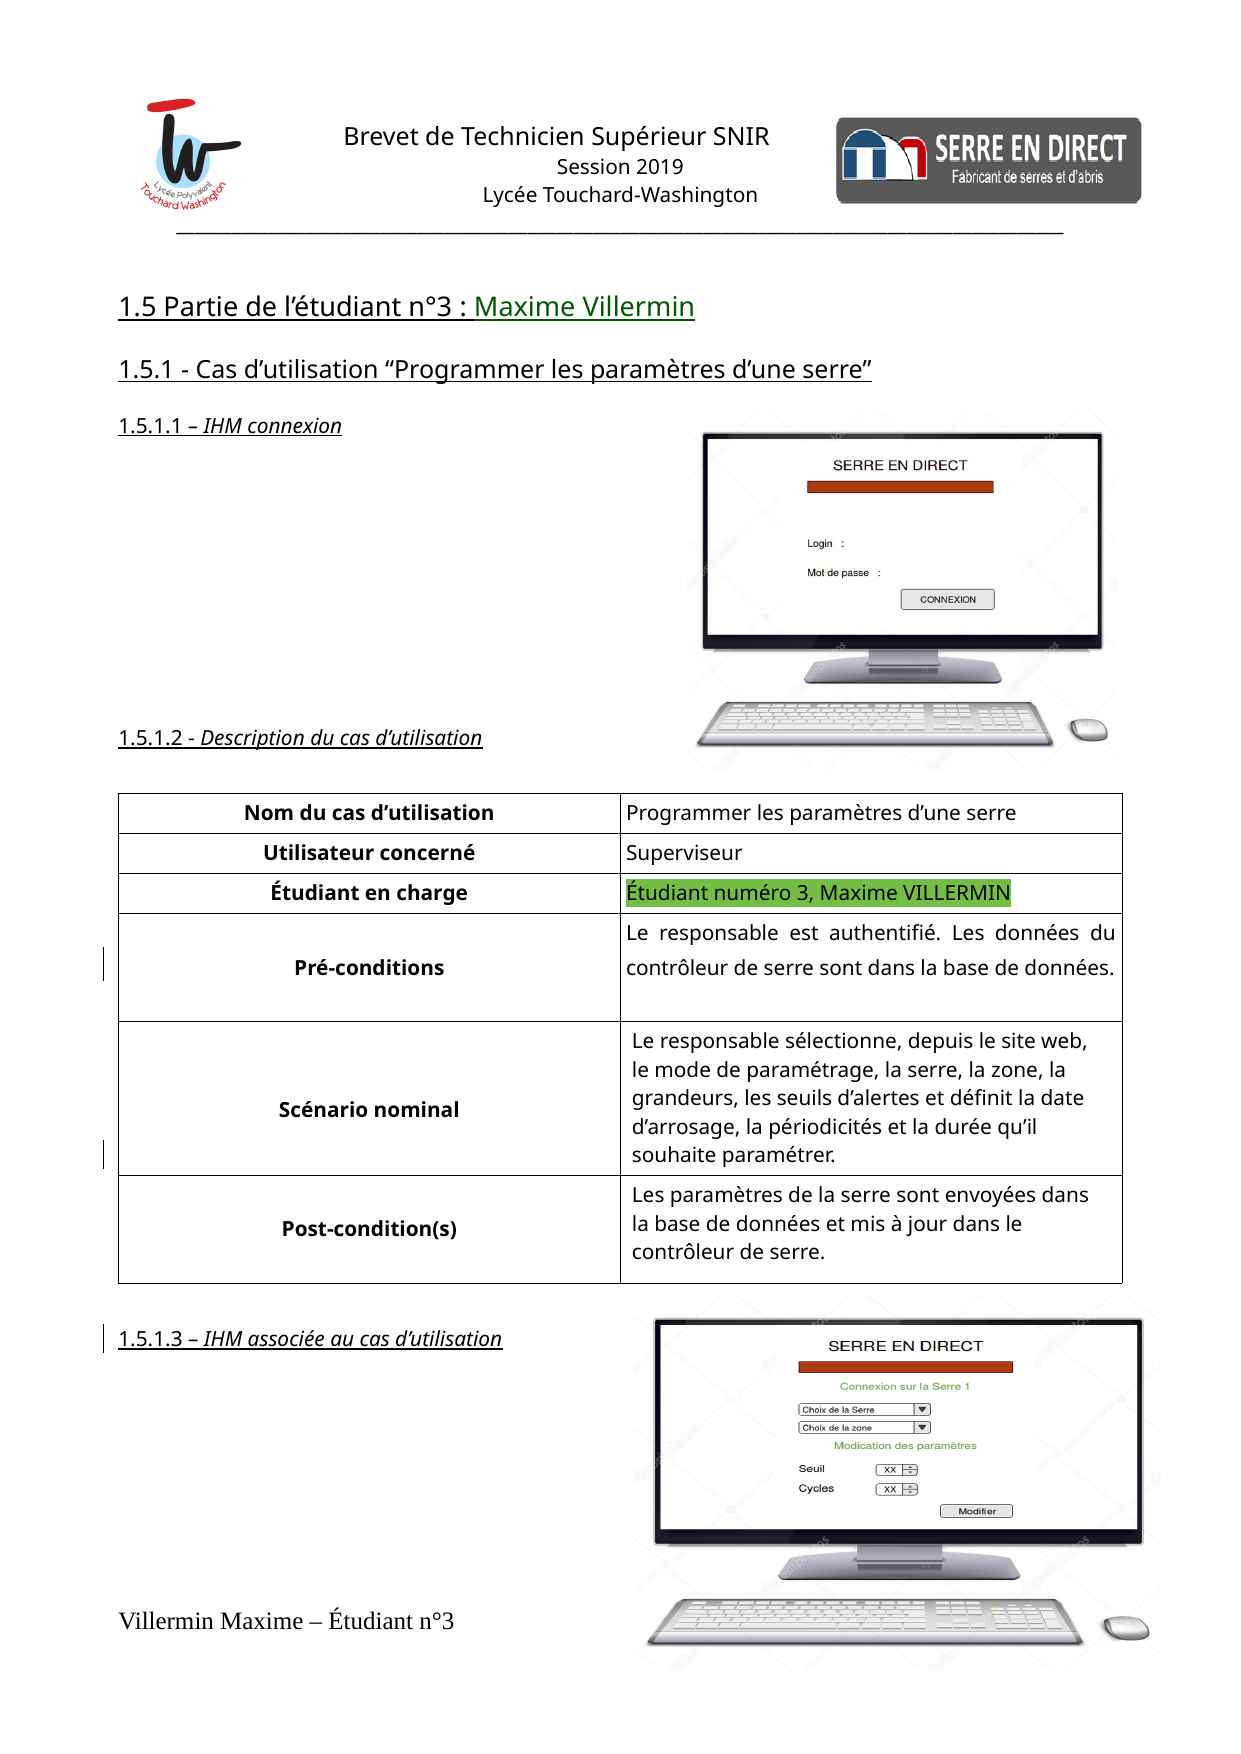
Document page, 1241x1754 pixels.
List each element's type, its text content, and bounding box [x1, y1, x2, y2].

table_cell Les paramètres de la serre sont envoyées dans la base de données et mis à jour dans le contrôleur de serre. [621, 1176, 1122, 1283]
picture [686, 410, 1118, 771]
subtitle 1.5.1 - Cas d’utilisation “Programmer les paramètres d’une serre” [118, 352, 1122, 386]
table_cell Le responsable est authentifié. Les données du contrôleur de serre sont dans la base de données. [621, 914, 1122, 1021]
picture [634, 1294, 1162, 1671]
picture [831, 115, 1145, 208]
picture [138, 95, 243, 212]
table_cell Pré-conditions [119, 914, 620, 1021]
table_header Programmer les paramètres d’une serre [621, 794, 1122, 833]
table_cell Le responsable sélectionne, depuis le site web, le mode de paramétrage, la serre, la zone, la grandeurs, les seuils d’alertes et définit la date d’arrosage, la périodicités et la durée qu’il souhaite paramétrer. [621, 1022, 1122, 1174]
table_header Nom du cas d’utilisation [119, 794, 620, 833]
table_cell Post-condition(s) [119, 1176, 620, 1283]
subtitle 1.5 Partie de l’étudiant n°3 : Maxime Villermin [118, 288, 1122, 325]
subtitle 1.5.1.3 – IHM associée au cas d’utilisation [118, 1324, 634, 1352]
table_cell Étudiant en charge [119, 874, 620, 913]
table_cell Scénario nominal [119, 1022, 620, 1174]
subtitle 1.5.1.1 – IHM connexion [118, 411, 686, 439]
subtitle 1.5.1.2 - Description du cas d’utilisation [118, 723, 686, 751]
table_cell Superviseur [621, 834, 1122, 873]
table_cell Utilisateur concerné [119, 834, 620, 873]
table_cell Étudiant numéro 3, Maxime VILLERMIN [621, 874, 1122, 913]
